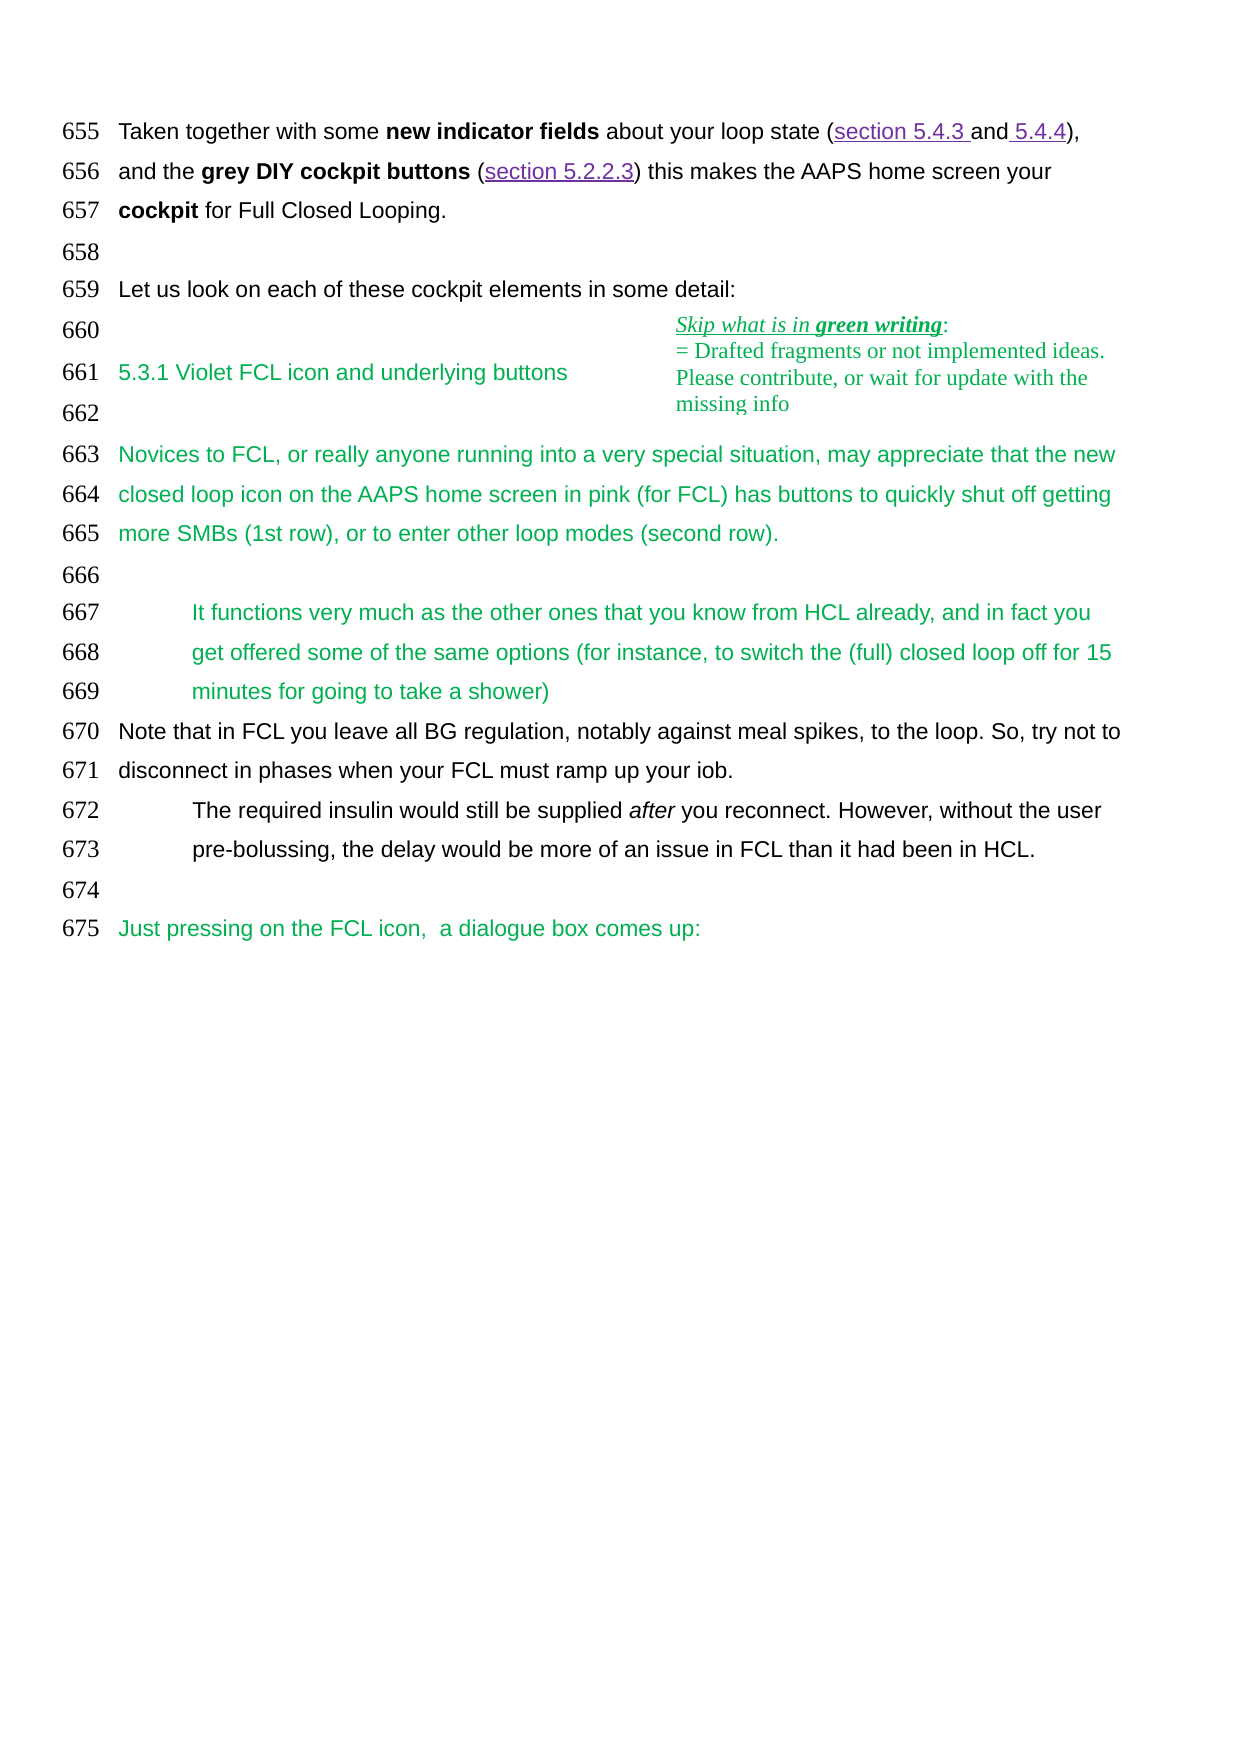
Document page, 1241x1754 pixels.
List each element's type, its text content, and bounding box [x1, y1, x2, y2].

text Novices to FCL, or really anyone running into a very special situation, may appreciate that the new closed loop icon on the AAPS home screen in pink (for FCL) has buttons to quickly shut off getting more SMBs (1st row), or to enter other loop modes (second row). [118, 441, 1122, 547]
text Let us look on each of these cockpit elements in some detail: [118, 276, 1122, 302]
text Taken together with some new indicator fields about your loop state (section 5.4.3 and 5.4.4), and the grey DIY cockpit buttons (section 5.2.2.3) this makes the AAPS home screen your cockpit for Full Closed Looping. [118, 118, 1122, 223]
text [661, 303, 1122, 422]
text Note that in FCL you leave all BG regulation, notably against meal spikes, to the loop. So, try not to disconnect in phases when your FCL must ramp up your iob. [118, 718, 1122, 783]
text The required insulin would still be supplied after you reconnect. However, without the user pre-bolussing, the delay would be more of an issue in FCL than it had been in HCL. [192, 797, 1122, 862]
text Skip what is in green writing: = Drafted fragments or not implemented ideas. [676, 311, 1107, 364]
text 5.3.1 Violet FCL icon and underlying buttons [118, 359, 661, 385]
text Please contribute, or wait for update with the missing info [676, 364, 1107, 415]
text It functions very much as the other ones that you know from HCL already, and in fact you get offered some of the same options (for instance, to switch the (full) closed loop off for 15 minutes for going to take a shower) [192, 599, 1122, 704]
text Just pressing on the FCL icon, a dialogue box comes up: [118, 915, 1122, 941]
